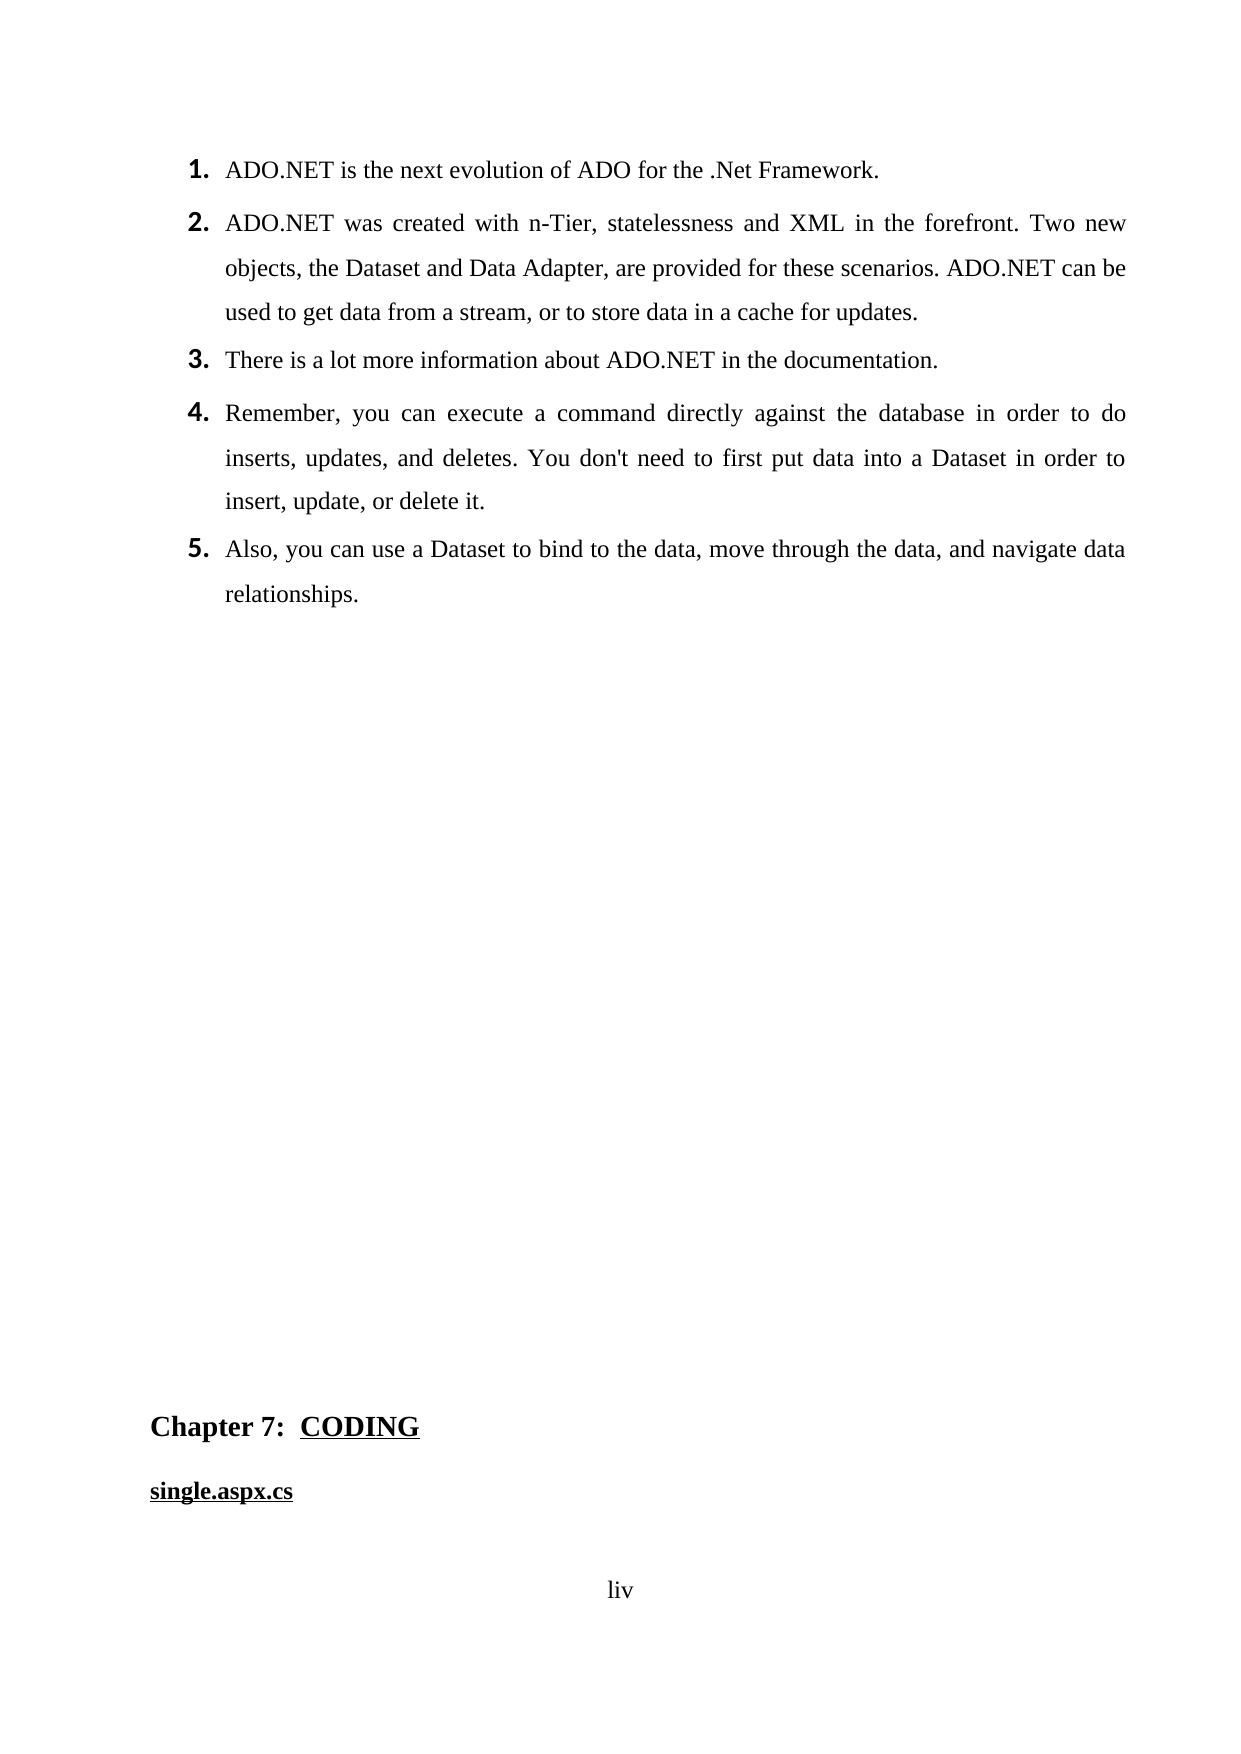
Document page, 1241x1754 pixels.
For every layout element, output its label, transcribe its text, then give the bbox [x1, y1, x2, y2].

list Remember, you can execute a command directly against the database in order to do inserts, updates, and deletes. You don't need to first put data into a Dataset in order to insert, update, or delete it. [187, 393, 1128, 515]
text Chapter 7: CODING [150, 1409, 1090, 1442]
text single.aspx.cs [150, 1476, 1090, 1504]
list ADO.NET is the next evolution of ADO for the .Net Framework. [150, 150, 1090, 186]
list Also, you can use a Dataset to bind to the data, move through the data, and navigate data relationships. [187, 529, 1128, 608]
list There is a lot more information about ADO.NET in the documentation. [187, 340, 1128, 375]
list ADO.NET was created with n-Tier, statelessness and XML in the forefront. Two new objects, the Dataset and Data Adapter, are provided for these scenarios. ADO.NET can be used to get data from a stream, or to store data in a cache for updates. [187, 203, 1128, 325]
